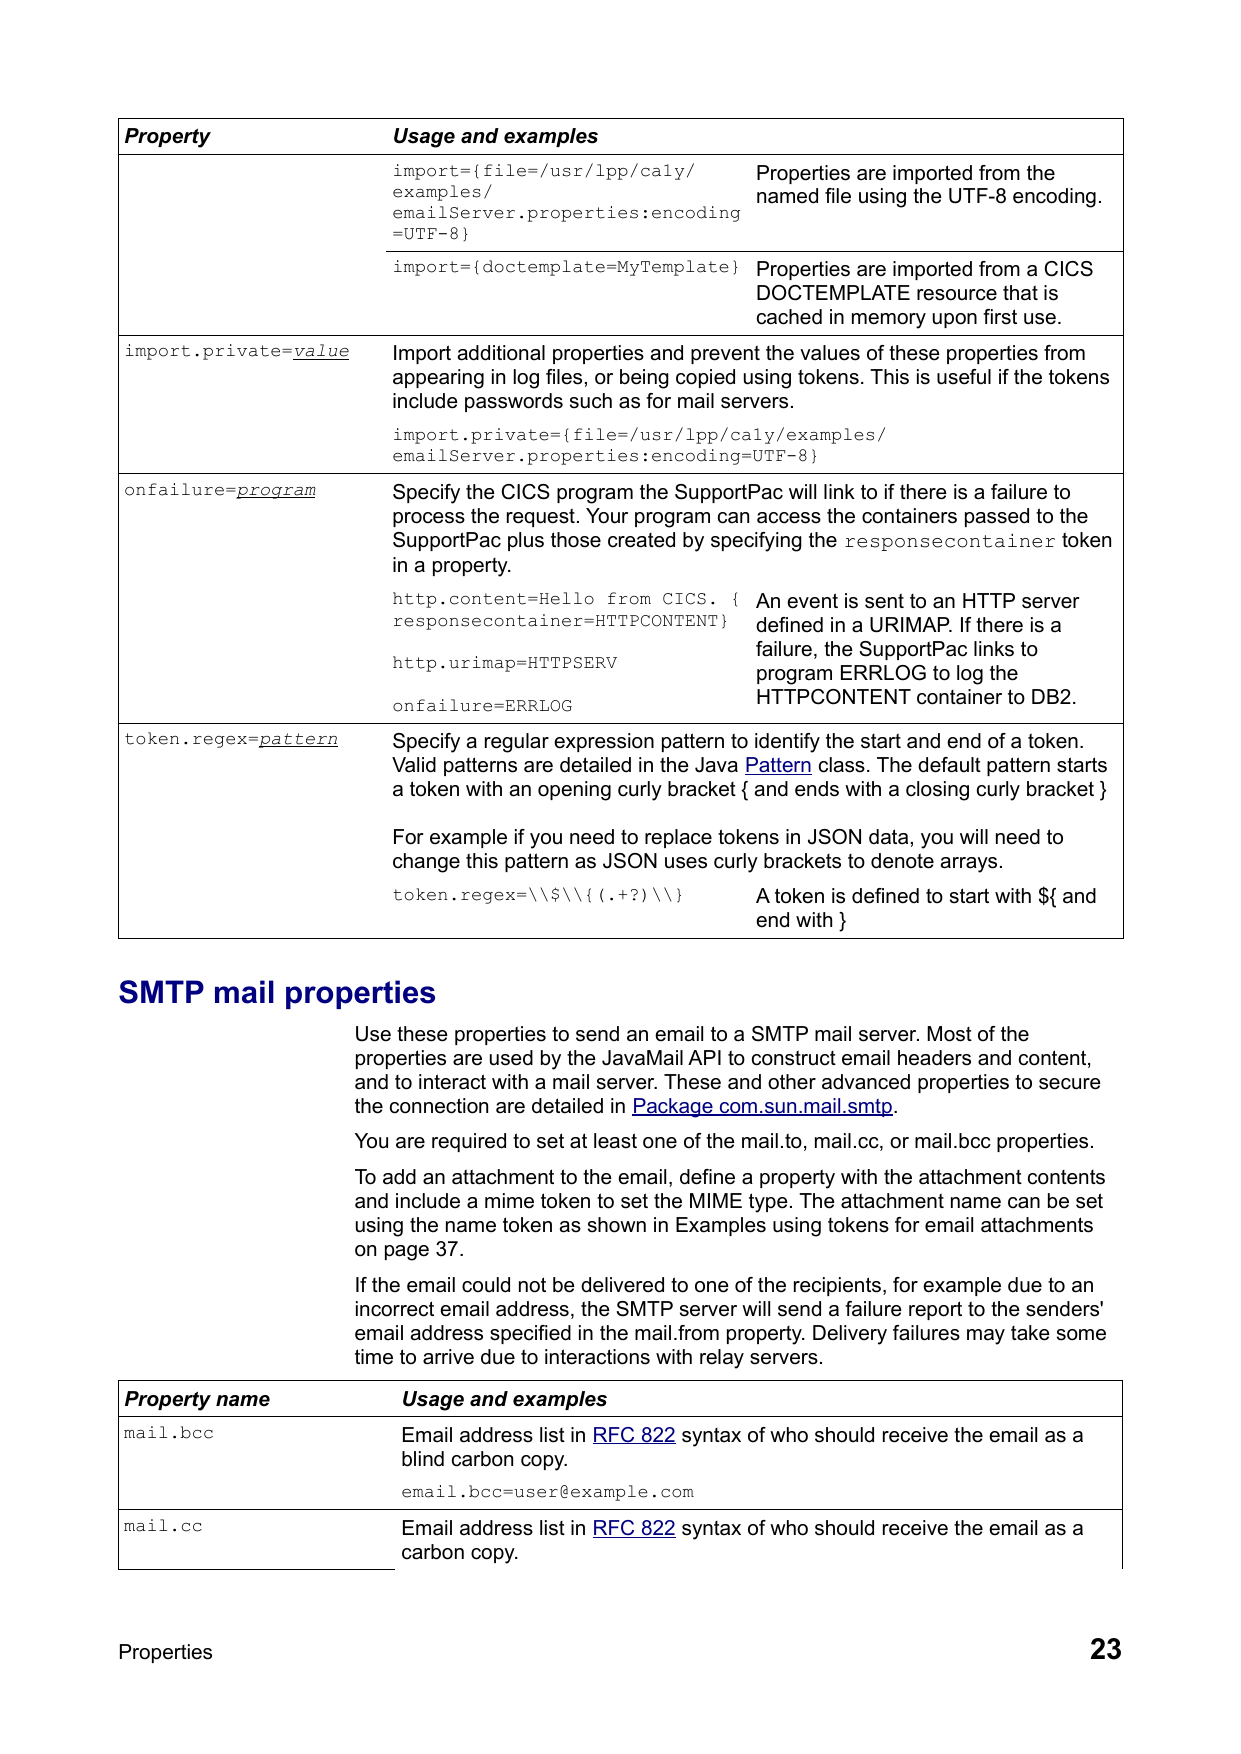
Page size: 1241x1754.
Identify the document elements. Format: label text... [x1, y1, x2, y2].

table_cell import={doctemplate=MyTemplate} [386, 252, 750, 335]
table_cell mail.bcc [119, 1417, 395, 1509]
table_cell [119, 155, 386, 335]
table_cell email.bcc=user@example.com [395, 1476, 1122, 1509]
table_header Usage and examples [395, 1381, 1122, 1416]
table_cell token.regex=pattern [119, 724, 386, 938]
table_cell Specify the CICS program the SupportPac will link to if there is a failure to process the request. Your program can access the containers passed to the SupportPac plus those created by specifying the responsecontainer token in a property. [386, 474, 1123, 583]
text You are required to set at least one of the mail.to, mail.cc, or mail.bcc properties. [354, 1129, 1122, 1153]
table_header Property [119, 119, 386, 154]
table_cell Import additional properties and prevent the values of these properties from appearing in log files, or being copied using tokens. This is useful if the tokens include passwords such as for mail servers. [386, 336, 1123, 419]
table_cell import.private=value [119, 336, 386, 473]
text If the email could not be delivered to one of the recipients, for example due to an incorrect email address, the SMTP server will send a failure report to the senders' email address specified in the mail.from property. Delivery failures may take some time to arrive due to interactions with relay servers. [354, 1273, 1122, 1368]
table_cell token.regex=\\$\\{(.+?)\\} [386, 878, 750, 938]
text To add an attachment to the email, define a property with the attachment contents and include a mime token to set the MIME type. The attachment name can be set using the name token as shown in Examples using tokens for email attachments on page 37. [354, 1165, 1122, 1261]
table_cell http.content=Hello from CICS. {responsecontainer=HTTPCONTENT} http.urimap=HTTPSERV onfailure=ERRLOG [386, 583, 750, 722]
table_cell A token is defined to start with ${ and end with } [750, 878, 1123, 938]
table_cell Properties are imported from a CICS DOCTEMPLATE resource that is cached in memory upon first use. [750, 252, 1123, 335]
table_header Usage and examples [386, 119, 1123, 154]
table_cell onfailure=program [119, 474, 386, 722]
table_cell Email address list in RFC 822 syntax of who should receive the email as a carbon copy. [395, 1510, 1122, 1569]
table_cell Email address list in RFC 822 syntax of who should receive the email as a blind carbon copy. [395, 1417, 1122, 1476]
subtitle SMTP mail properties [118, 974, 1122, 1010]
table_cell Specify a regular expression pattern to identify the start and end of a token. Valid patterns are detailed in the Java Pattern class. The default pattern starts a token with an opening curly bracket { and ends with a closing curly bracket } For example if you need to replace tokens in JSON data, you will need to change this pattern as JSON uses curly brackets to denote arrays. [386, 724, 1123, 878]
table_cell import.private={file=/usr/lpp/ca1y/examples/emailServer.properties:encoding=UTF-8} [386, 419, 1123, 473]
table_cell Properties are imported from the named file using the UTF-8 encoding. [750, 155, 1123, 251]
table_cell import={file=/usr/lpp/ca1y/examples/emailServer.properties:encoding=UTF-8} [386, 155, 750, 251]
text Use these properties to send an email to a SMTP mail server. Most of the properties are used by the JavaMail API to construct email headers and content, and to interact with a mail server. These and other advanced properties to secure the connection are detailed in Package com.sun.mail.smtp. [354, 1022, 1122, 1117]
table_cell An event is sent to an HTTP server defined in a URIMAP. If there is a failure, the SupportPac links to program ERRLOG to log the HTTPCONTENT container to DB2. [750, 583, 1123, 722]
table_header Property name [119, 1381, 395, 1416]
table_cell mail.cc [119, 1510, 395, 1569]
